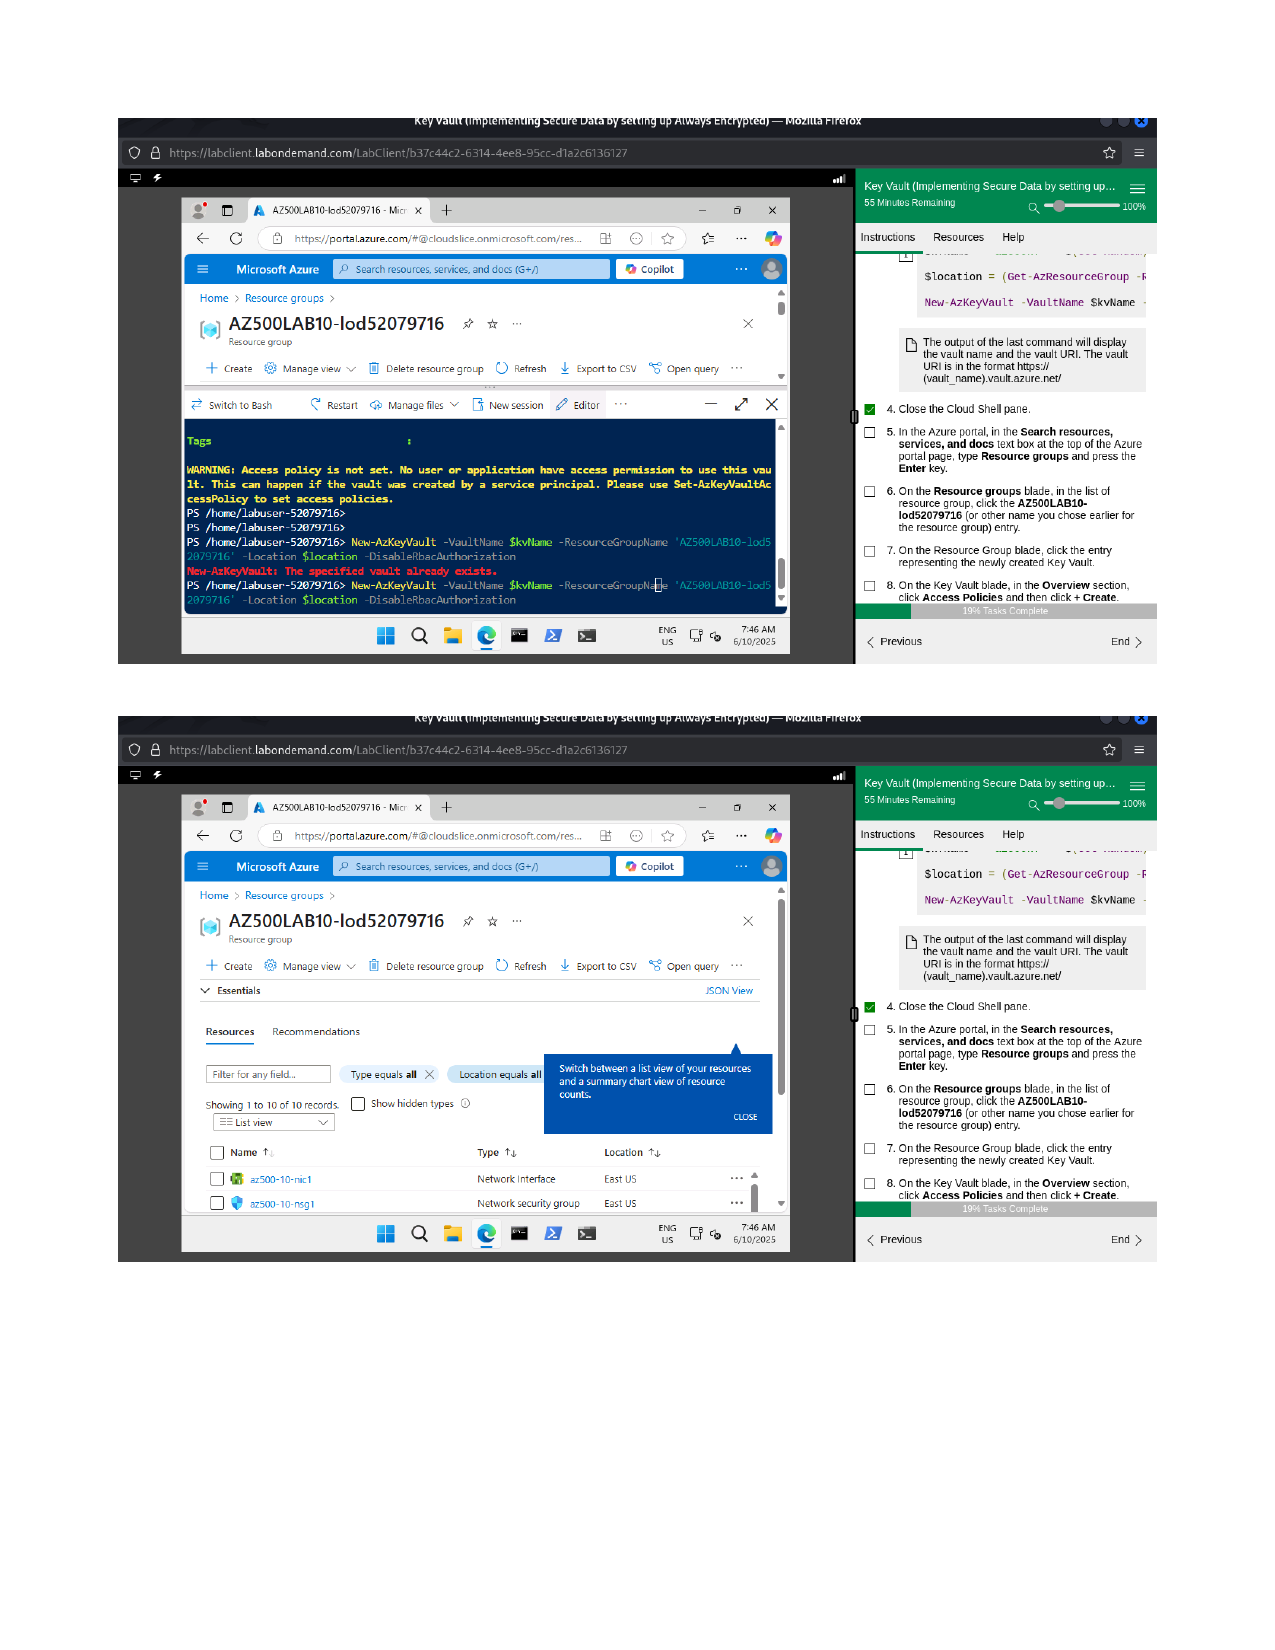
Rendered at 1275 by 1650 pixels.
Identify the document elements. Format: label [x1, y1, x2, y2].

picture [118, 716, 1157, 1262]
picture [118, 118, 1157, 664]
